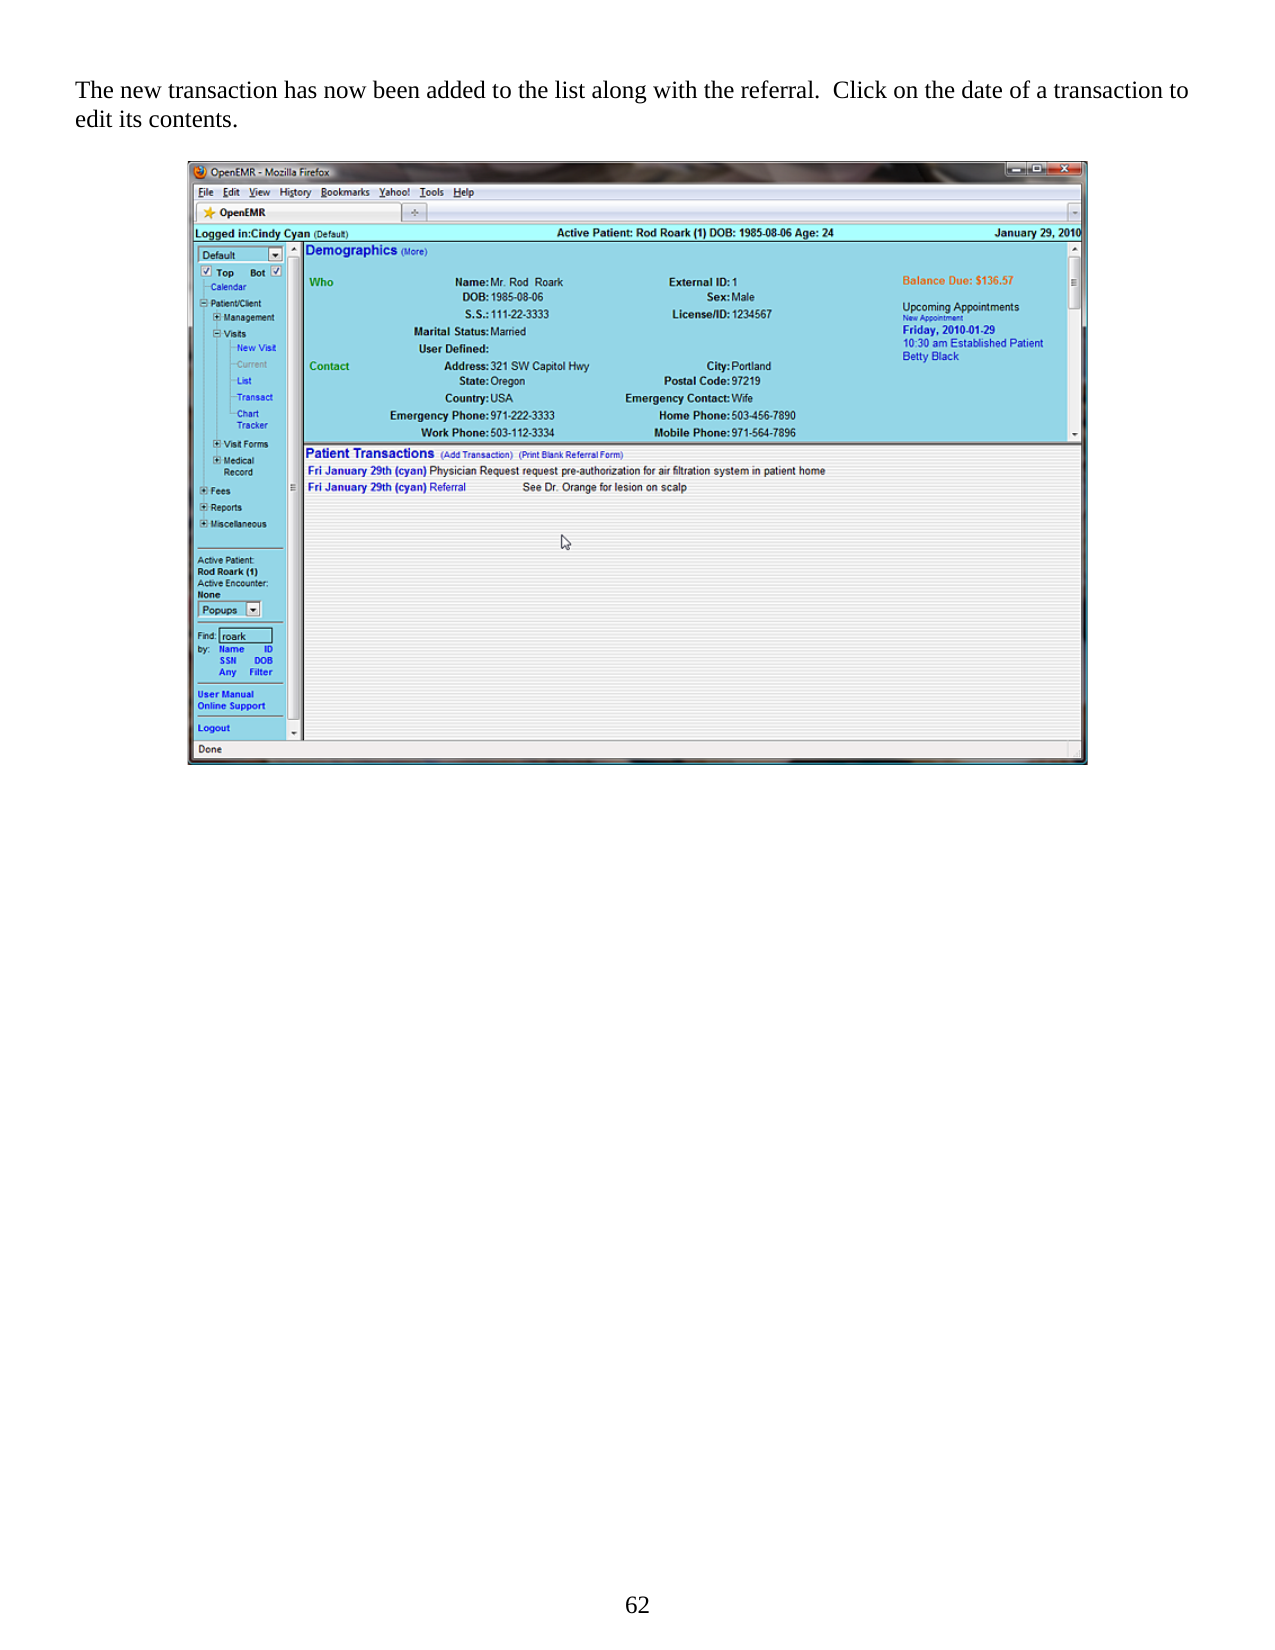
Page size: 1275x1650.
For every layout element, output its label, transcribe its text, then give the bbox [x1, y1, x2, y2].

picture [187, 161, 1088, 765]
text The new transaction has now been added to the list along with the referral. Click on the date of a transaction to edit its contents. [75, 75, 1200, 132]
